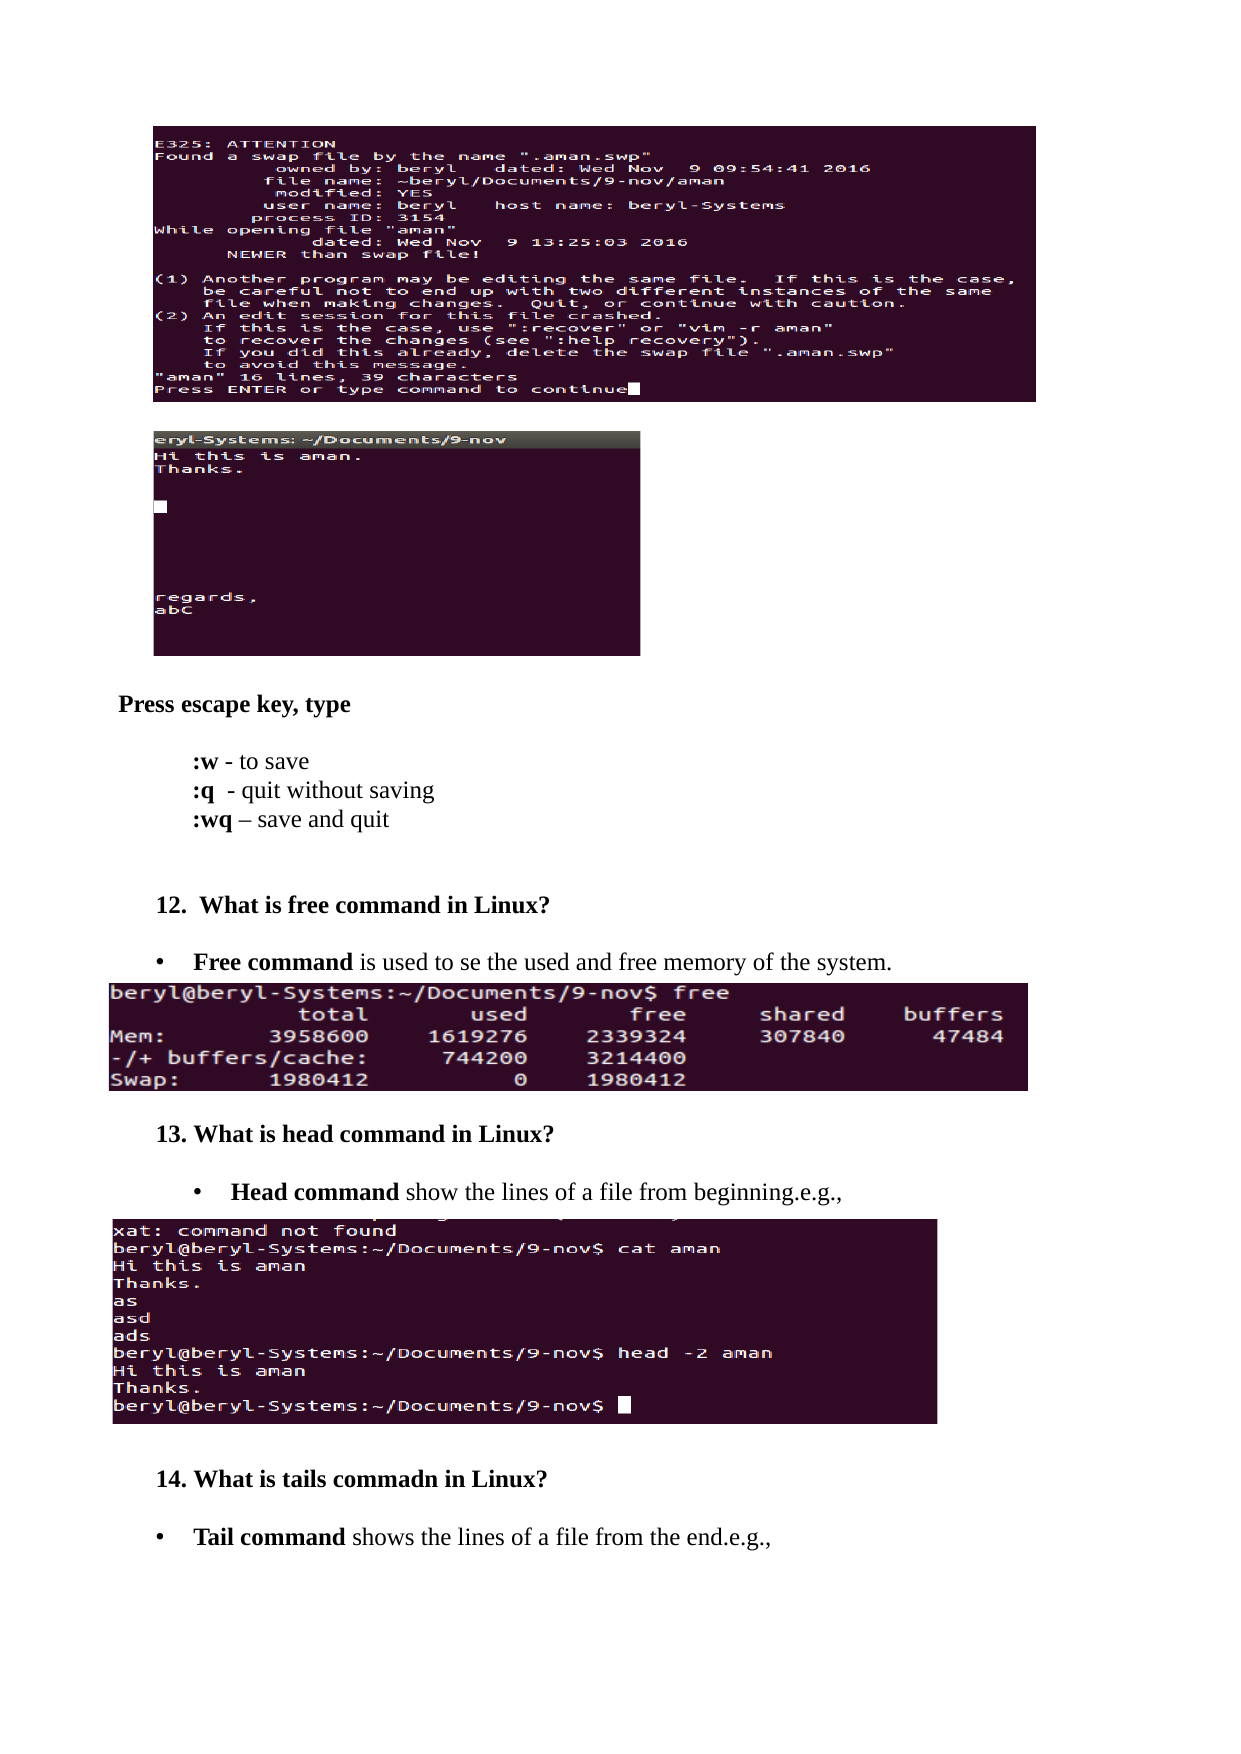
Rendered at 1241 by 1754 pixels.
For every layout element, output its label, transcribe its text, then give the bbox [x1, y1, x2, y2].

text :q - quit without saving [118, 775, 1122, 804]
text :wq – save and quit [118, 804, 1122, 832]
picture [108, 983, 225, 1019]
text :w - to save [118, 746, 1122, 775]
picture [112, 1320, 217, 1424]
text Press escape key, type [118, 689, 1122, 717]
list Head command show the lines of a file from beginning.e.g., [193, 1177, 1122, 1206]
picture [153, 126, 286, 402]
list What is free command in Linux? [156, 890, 1122, 919]
list What is head command in Linux? [156, 1119, 1122, 1148]
list Tail command shows the lines of a file from the end.e.g., [156, 1522, 1122, 1551]
list Free command is used to se the used and free memory of the system. [156, 947, 1122, 976]
list What is tails commadn in Linux? [156, 1464, 1122, 1493]
